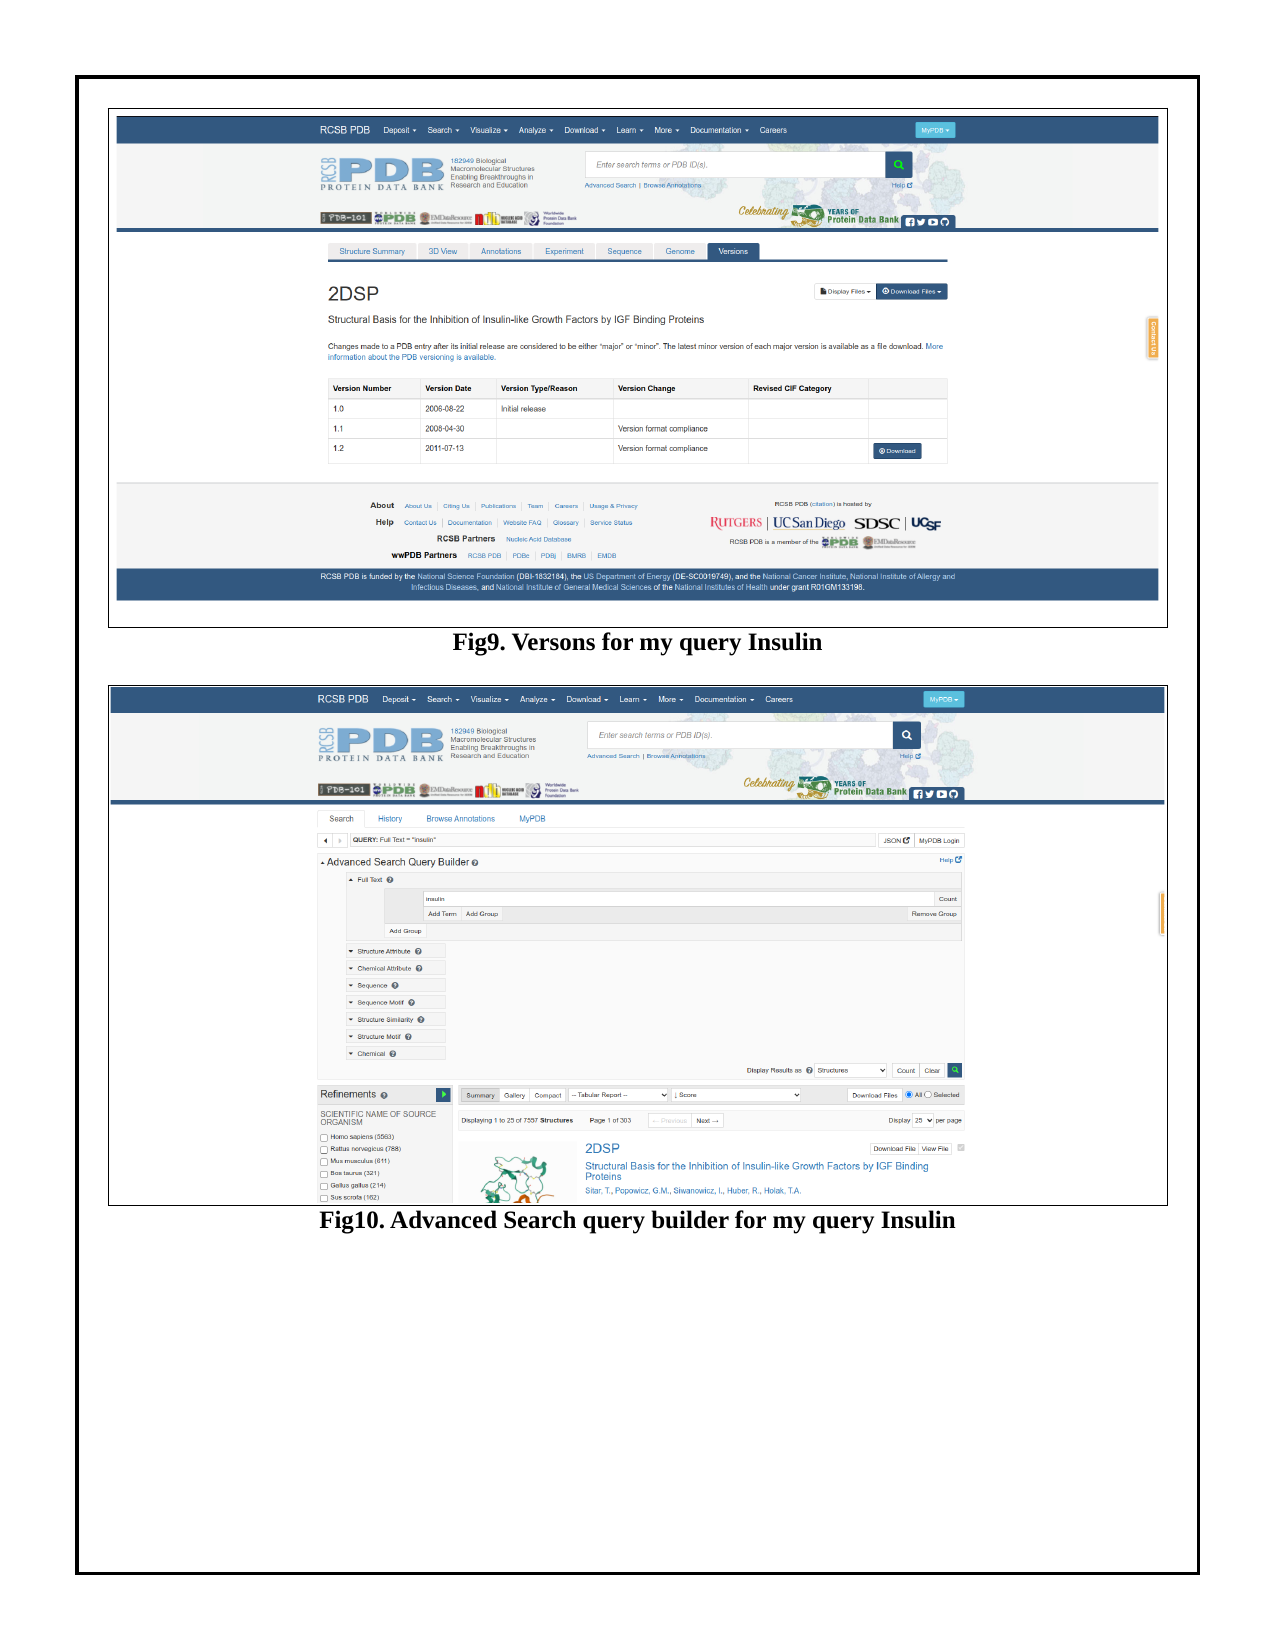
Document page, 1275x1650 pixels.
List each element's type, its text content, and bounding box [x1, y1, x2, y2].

picture [110, 687, 1165, 1203]
text Fig9. Versons for my query Insulin [108, 628, 1167, 656]
picture [116, 116, 1159, 619]
text [109, 109, 1167, 627]
text Fig10. Advanced Search query builder for my query Insulin [108, 1206, 1167, 1234]
